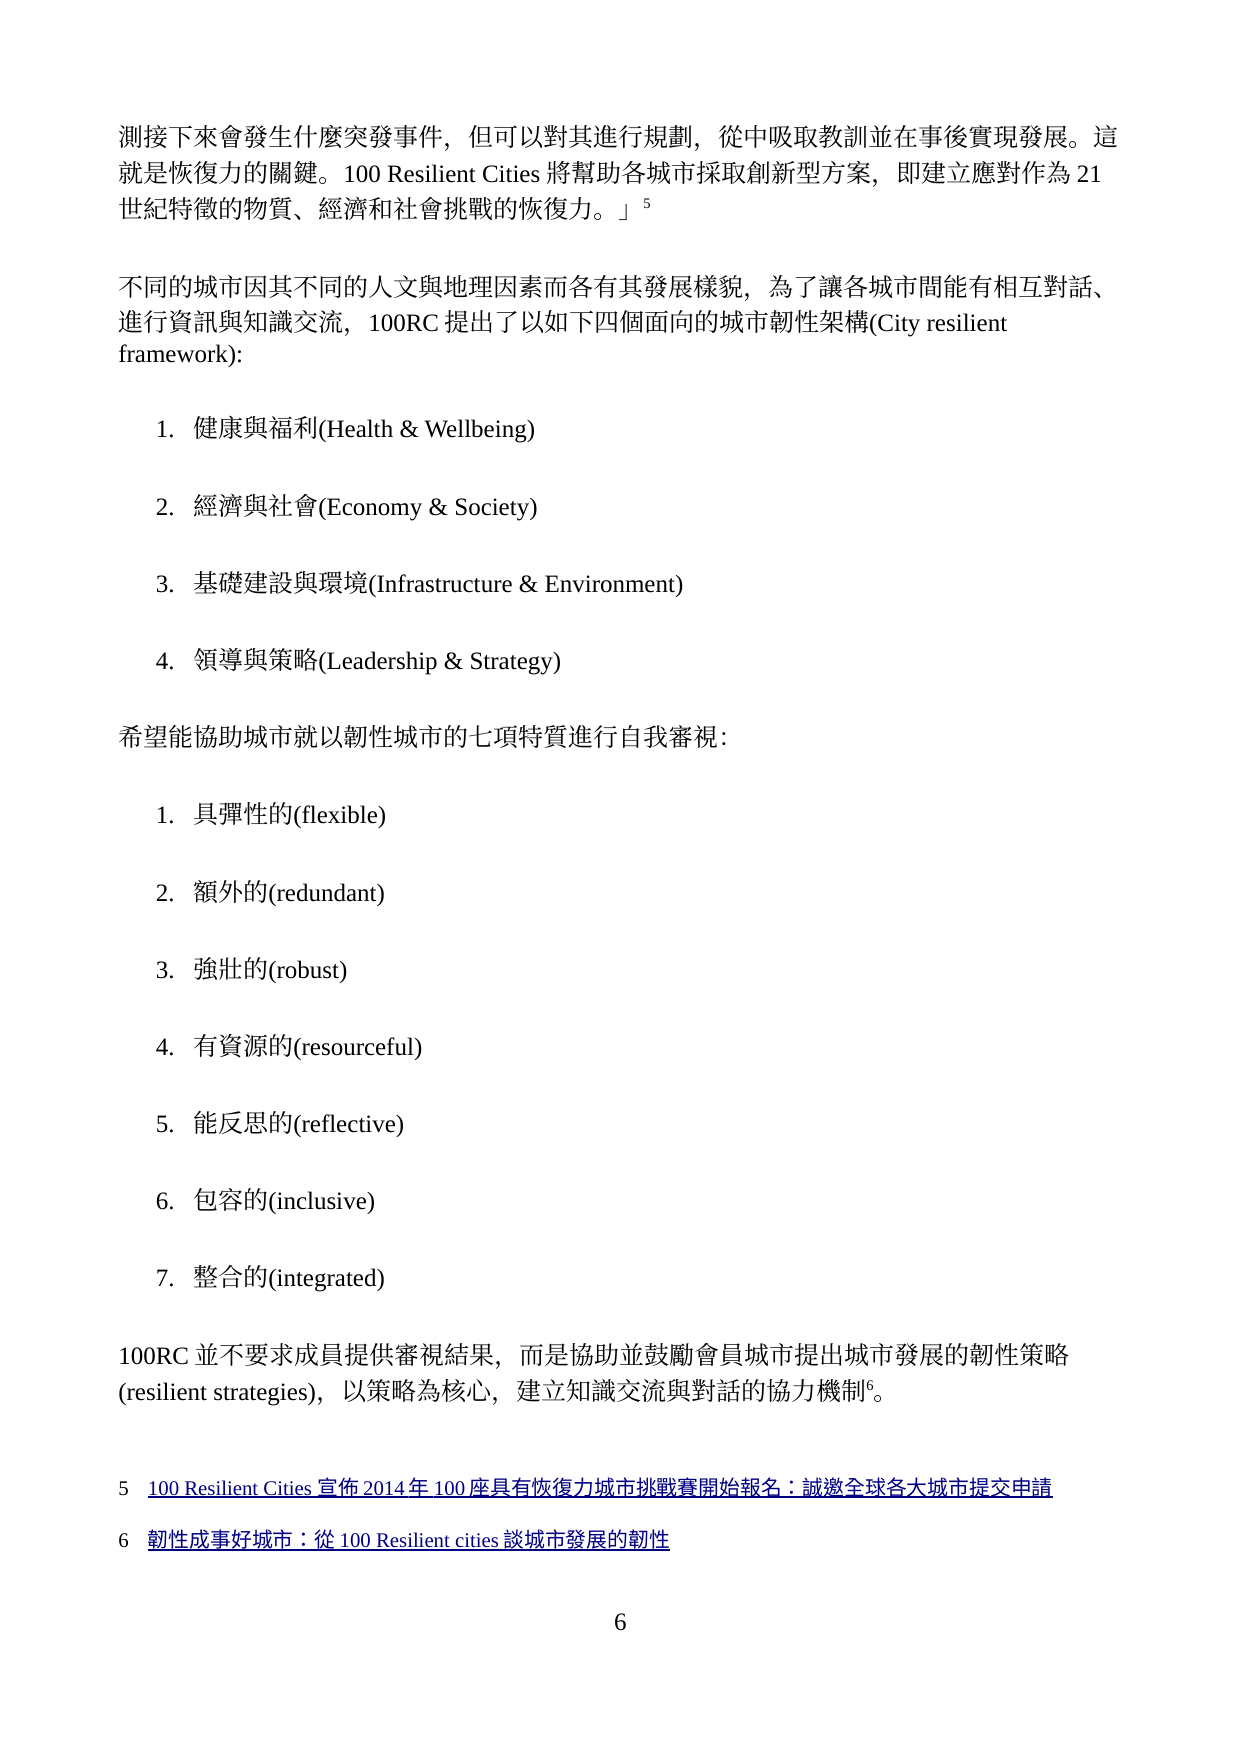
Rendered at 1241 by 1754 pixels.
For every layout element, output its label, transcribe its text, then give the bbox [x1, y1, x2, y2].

text 100RC並不要求成員提供審視結果，而是協助並鼓勵會員城市提出城市發展的韌性策略(resilient strategies)，以策略為核心，建立知識交流與對話的協力機制。 [118, 1335, 1122, 1436]
list 額外的(redundant) [156, 872, 1122, 937]
list 具彈性的(flexible) [156, 795, 1122, 860]
list 有資源的(resourceful) [156, 1027, 1122, 1091]
text 希望能協助城市就以韌性城市的七項特質進行自我審視： [118, 718, 1122, 782]
text 不同的城市因其不同的人文與地理因素而各有其發展樣貌，為了讓各城市間能有相互對話、進行資訊與知識交流，100RC提出了以如下四個面向的城市韌性架構(City resilient framework): [118, 267, 1122, 397]
text 測接下來會發生什麼突發事件，但可以對其進行規劃，從中吸取教訓並在事後實現發展。這就是恢復力的關鍵。100 Resilient Cities 將幫助各城市採取創新型方案，即建立應對作為21世紀特徵的物質、經濟和社會挑戰的恢復力。」 [118, 118, 1122, 255]
list 經濟與社會(Economy & Society) [156, 486, 1122, 551]
list 強壯的(robust) [156, 949, 1122, 1014]
text 韌性成事好城市：從100 Resilient cities談城市發展的韌性 [118, 1525, 1122, 1578]
list 健康與福利(Health & Wellbeing) [156, 409, 1122, 474]
list 整合的(integrated) [156, 1258, 1122, 1323]
list 領導與策略(Leadership & Strategy) [156, 641, 1122, 705]
list 能反思的(reflective) [156, 1104, 1122, 1168]
text 100 Resilient Cities 宣佈2014年100座具有恢復力城市挑戰賽開始報名：誠邀全球各大城市提交申請 [118, 1473, 1122, 1525]
list 包容的(inclusive) [156, 1181, 1122, 1246]
list 基礎建設與環境(Infrastructure & Environment) [156, 563, 1122, 628]
